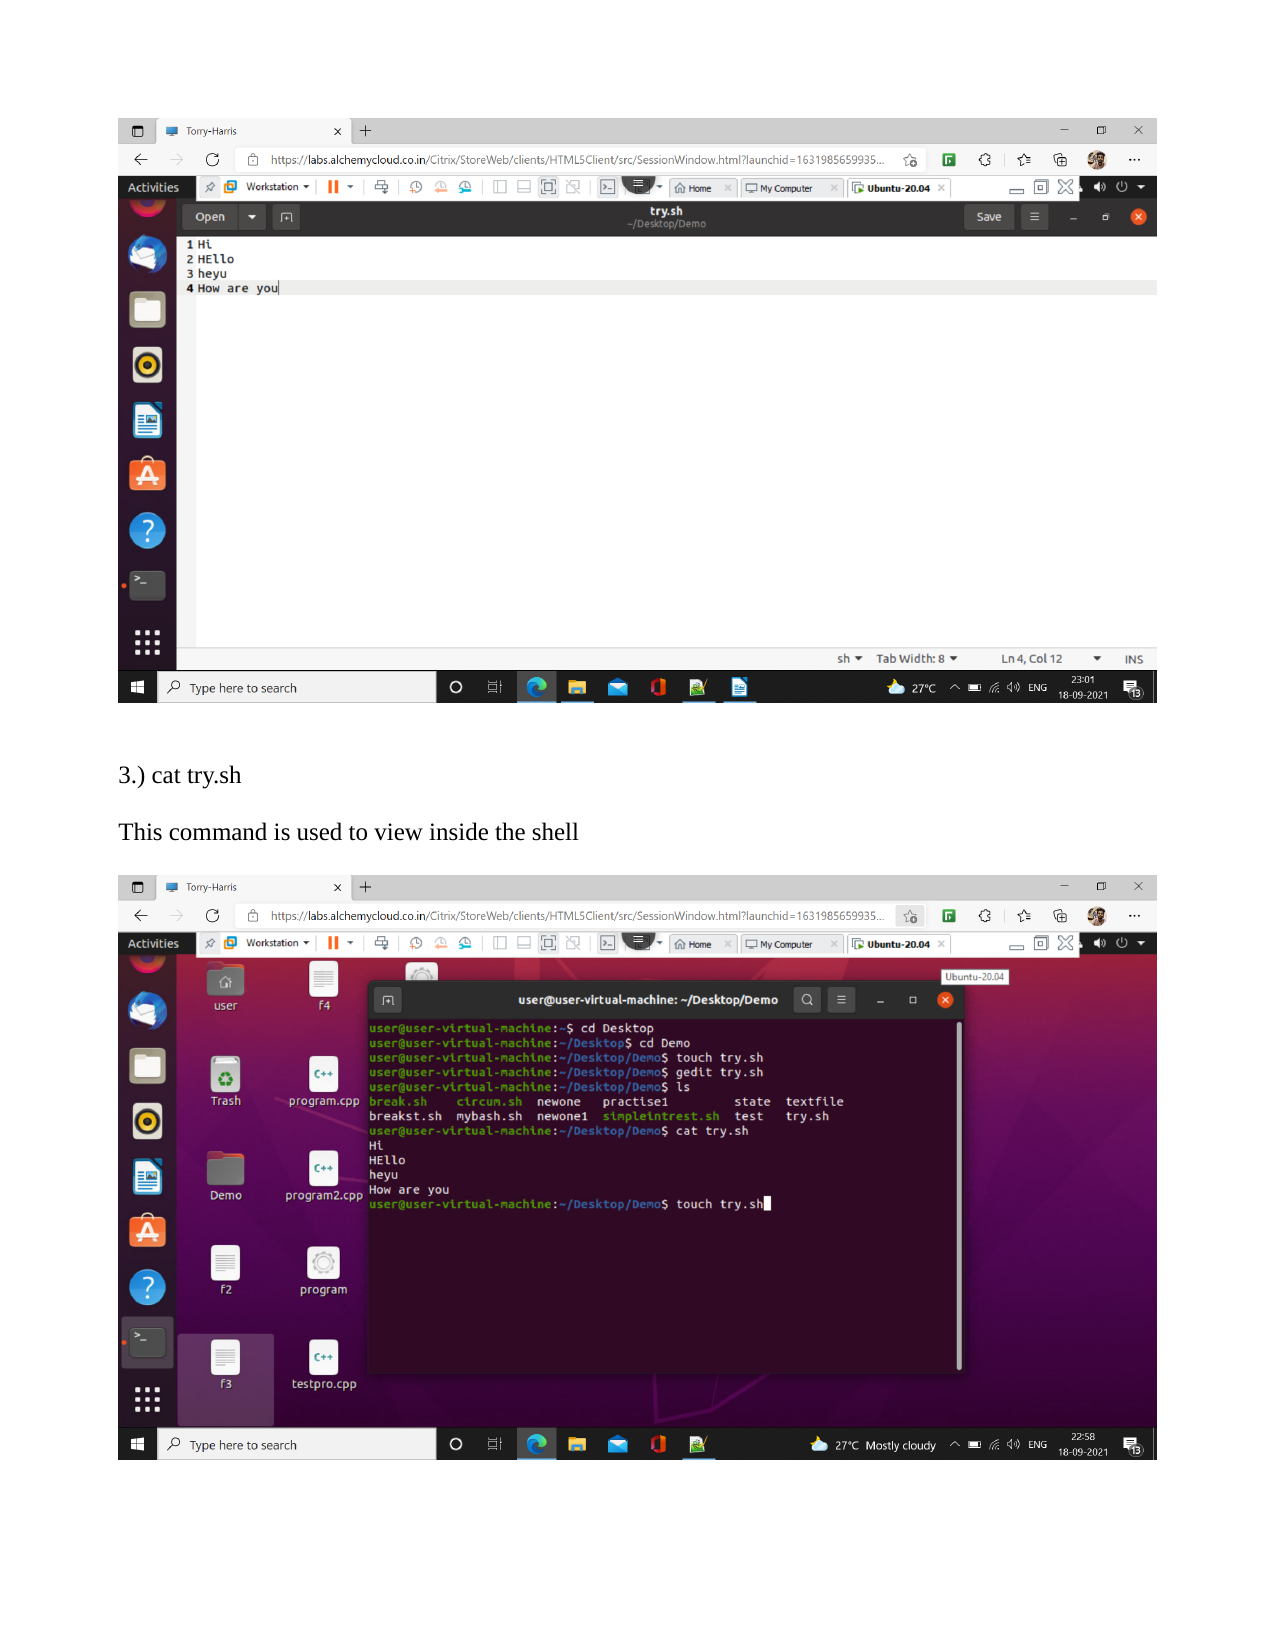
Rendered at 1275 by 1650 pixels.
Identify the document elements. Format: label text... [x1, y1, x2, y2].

text 3.) cat try.sh [118, 760, 1157, 789]
text This command is used to view inside the shell [118, 817, 1157, 846]
picture [118, 118, 1157, 703]
picture [118, 875, 1157, 1460]
